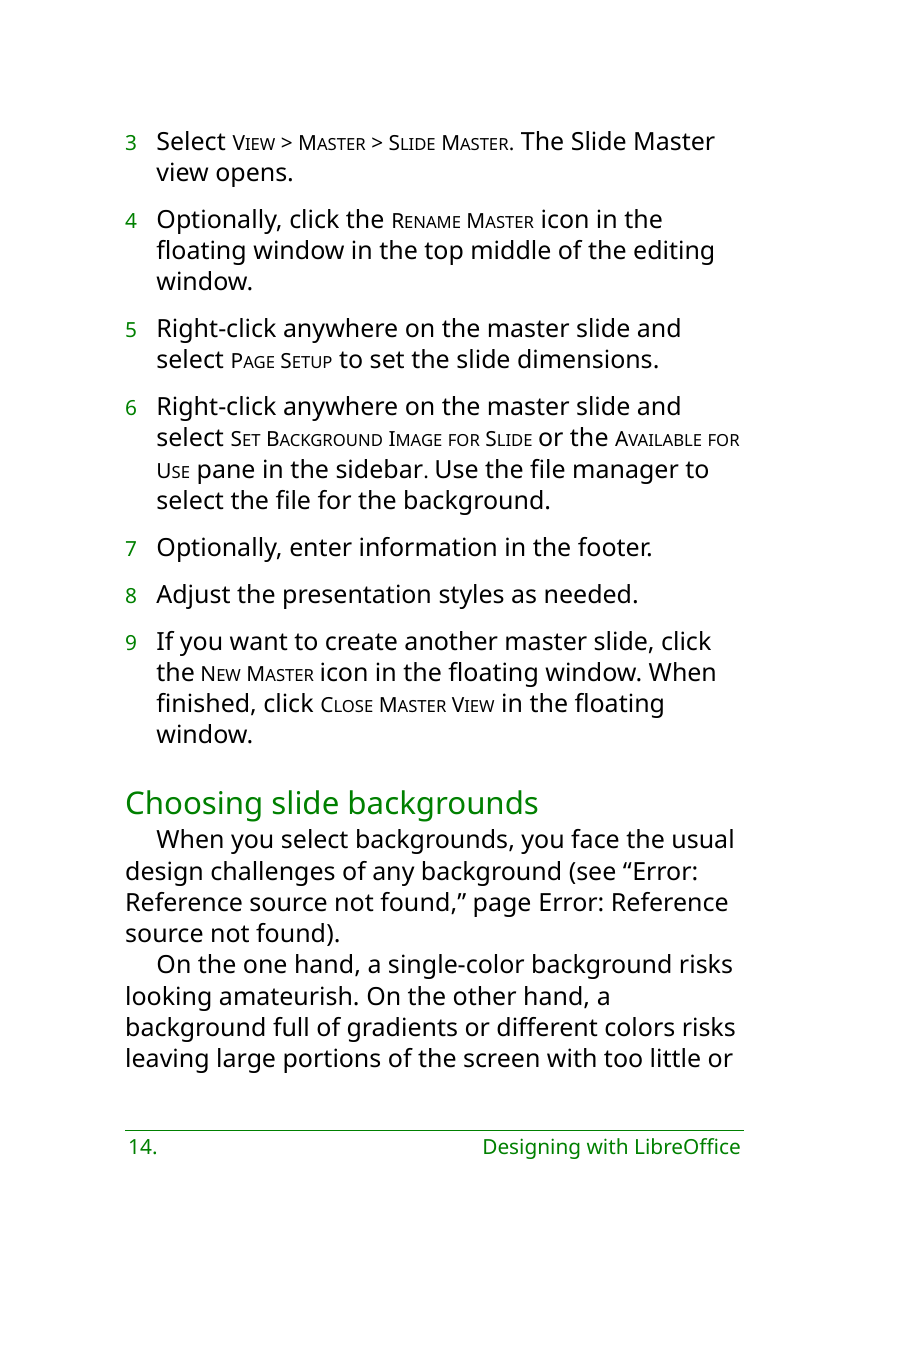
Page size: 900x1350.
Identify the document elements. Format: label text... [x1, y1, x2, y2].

list Adjust the presentation styles as needed. [125, 578, 744, 609]
text On the one hand, a single-color background risks looking amateurish. On the other hand, a background full of gradients or different colors risks leaving large portions of the screen with too little or [125, 949, 744, 1074]
list Optionally, enter information in the footer. [125, 531, 744, 562]
list Right-click anywhere on the master slide and select Set Background Image for Slide or the Available for Use pane in the sidebar. Use the file manager to select the file for the background. [125, 391, 744, 516]
list Right-click anywhere on the master slide and select Page Setup to set the slide dimensions. [125, 312, 744, 375]
list If you want to create another master slide, click the New Master icon in the floating window. When finished, click Close Master View in the floating window. [125, 625, 744, 750]
text When you select backgrounds, you face the usual design challenges of any background (see “Error: Reference source not found,” page Error: Reference source not found). [125, 824, 744, 949]
list Optionally, click the Rename Master icon in the floating window in the top middle of the editing window. [125, 203, 744, 297]
subtitle Choosing slide backgrounds [125, 781, 744, 824]
list Select View > Master > Slide Master. The Slide Master view opens. [125, 125, 744, 187]
